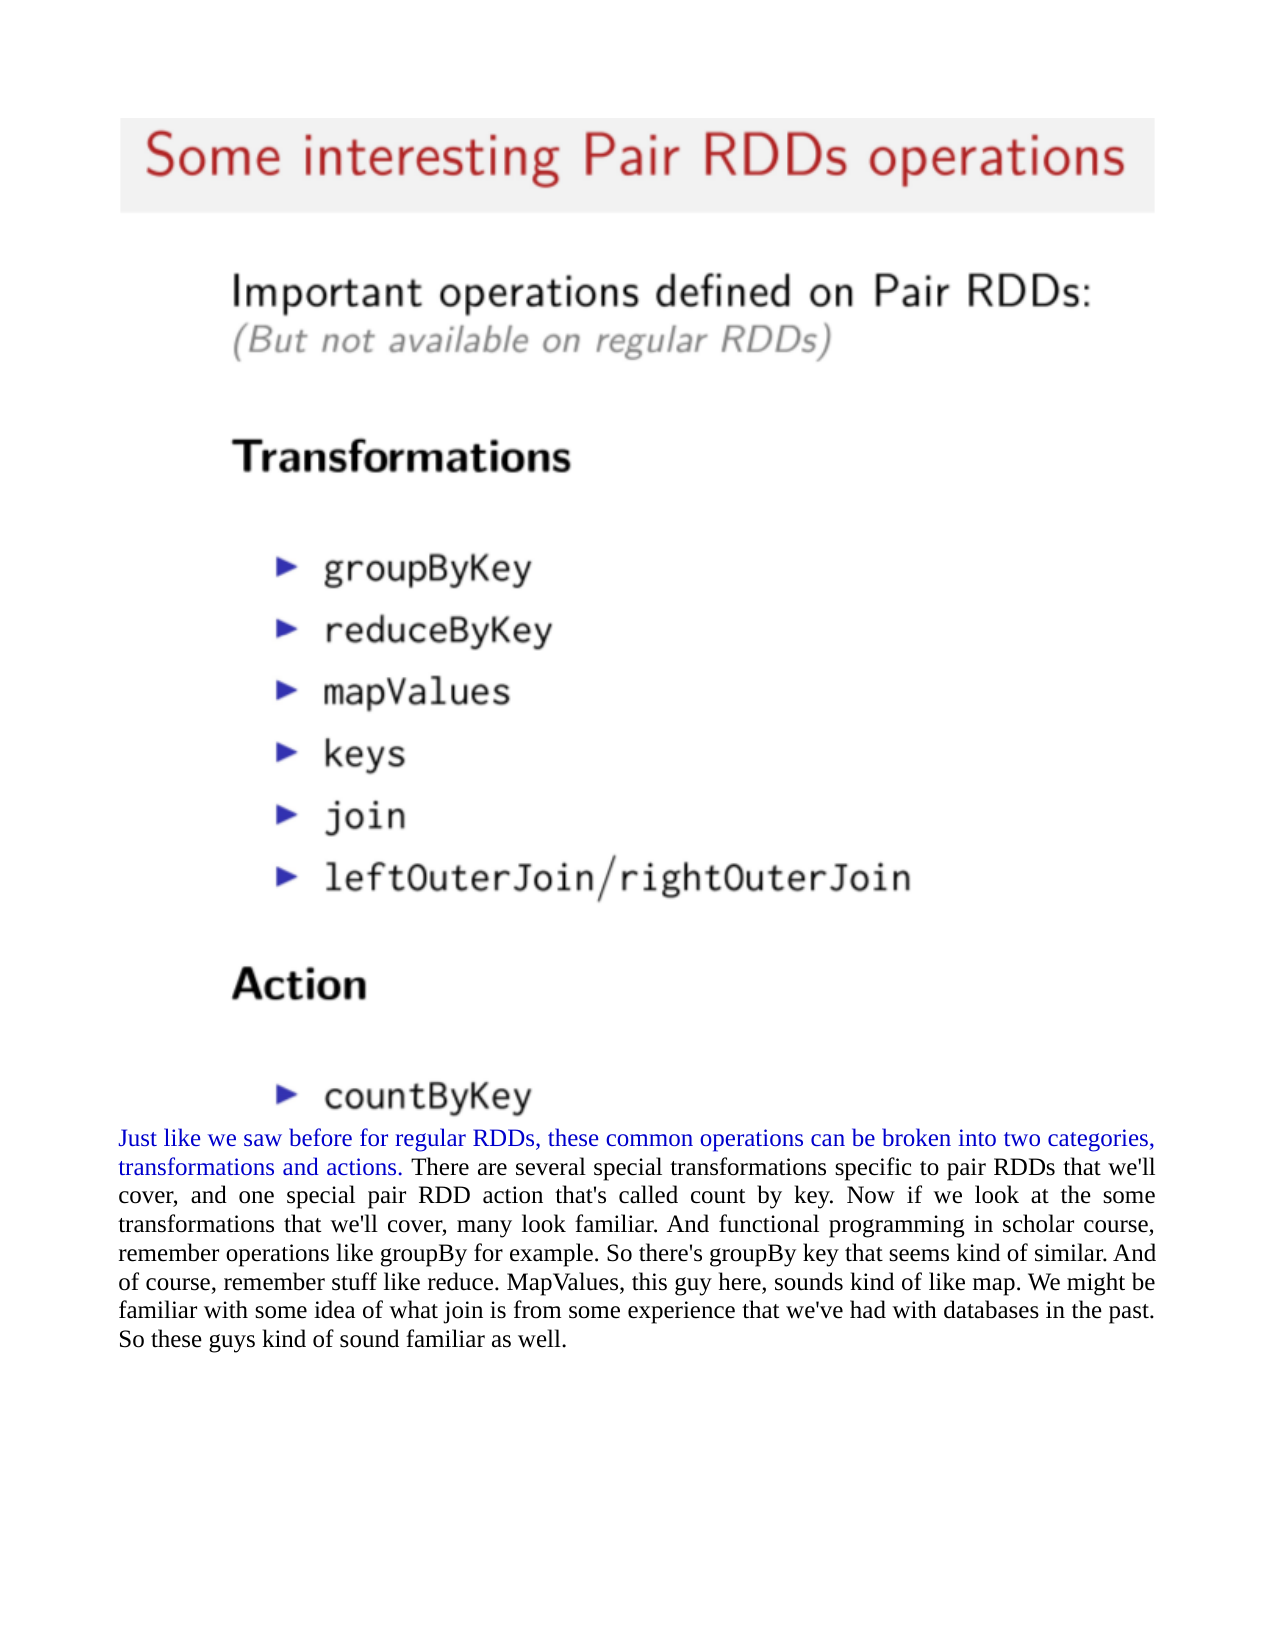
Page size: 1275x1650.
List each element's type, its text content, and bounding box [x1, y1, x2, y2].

text Just like we saw before for regular RDDs, these common operations can be broken into two categories, transformations and actions. There are several special transformations specific to pair RDDs that we'll cover, and one special pair RDD action that's called count by key. Now if we look at the some transformations that we'll cover, many look familiar. And functional programming in scholar course, remember operations like groupBy for example. So there's groupBy key that seems kind of similar. And of course, remember stuff like reduce. MapValues, this guy here, sounds kind of like map. We might be familiar with some idea of what join is from some experience that we've had with databases in the past. So these guys kind of sound familiar as well. [118, 1096, 1157, 1353]
picture [120, 118, 1155, 1123]
